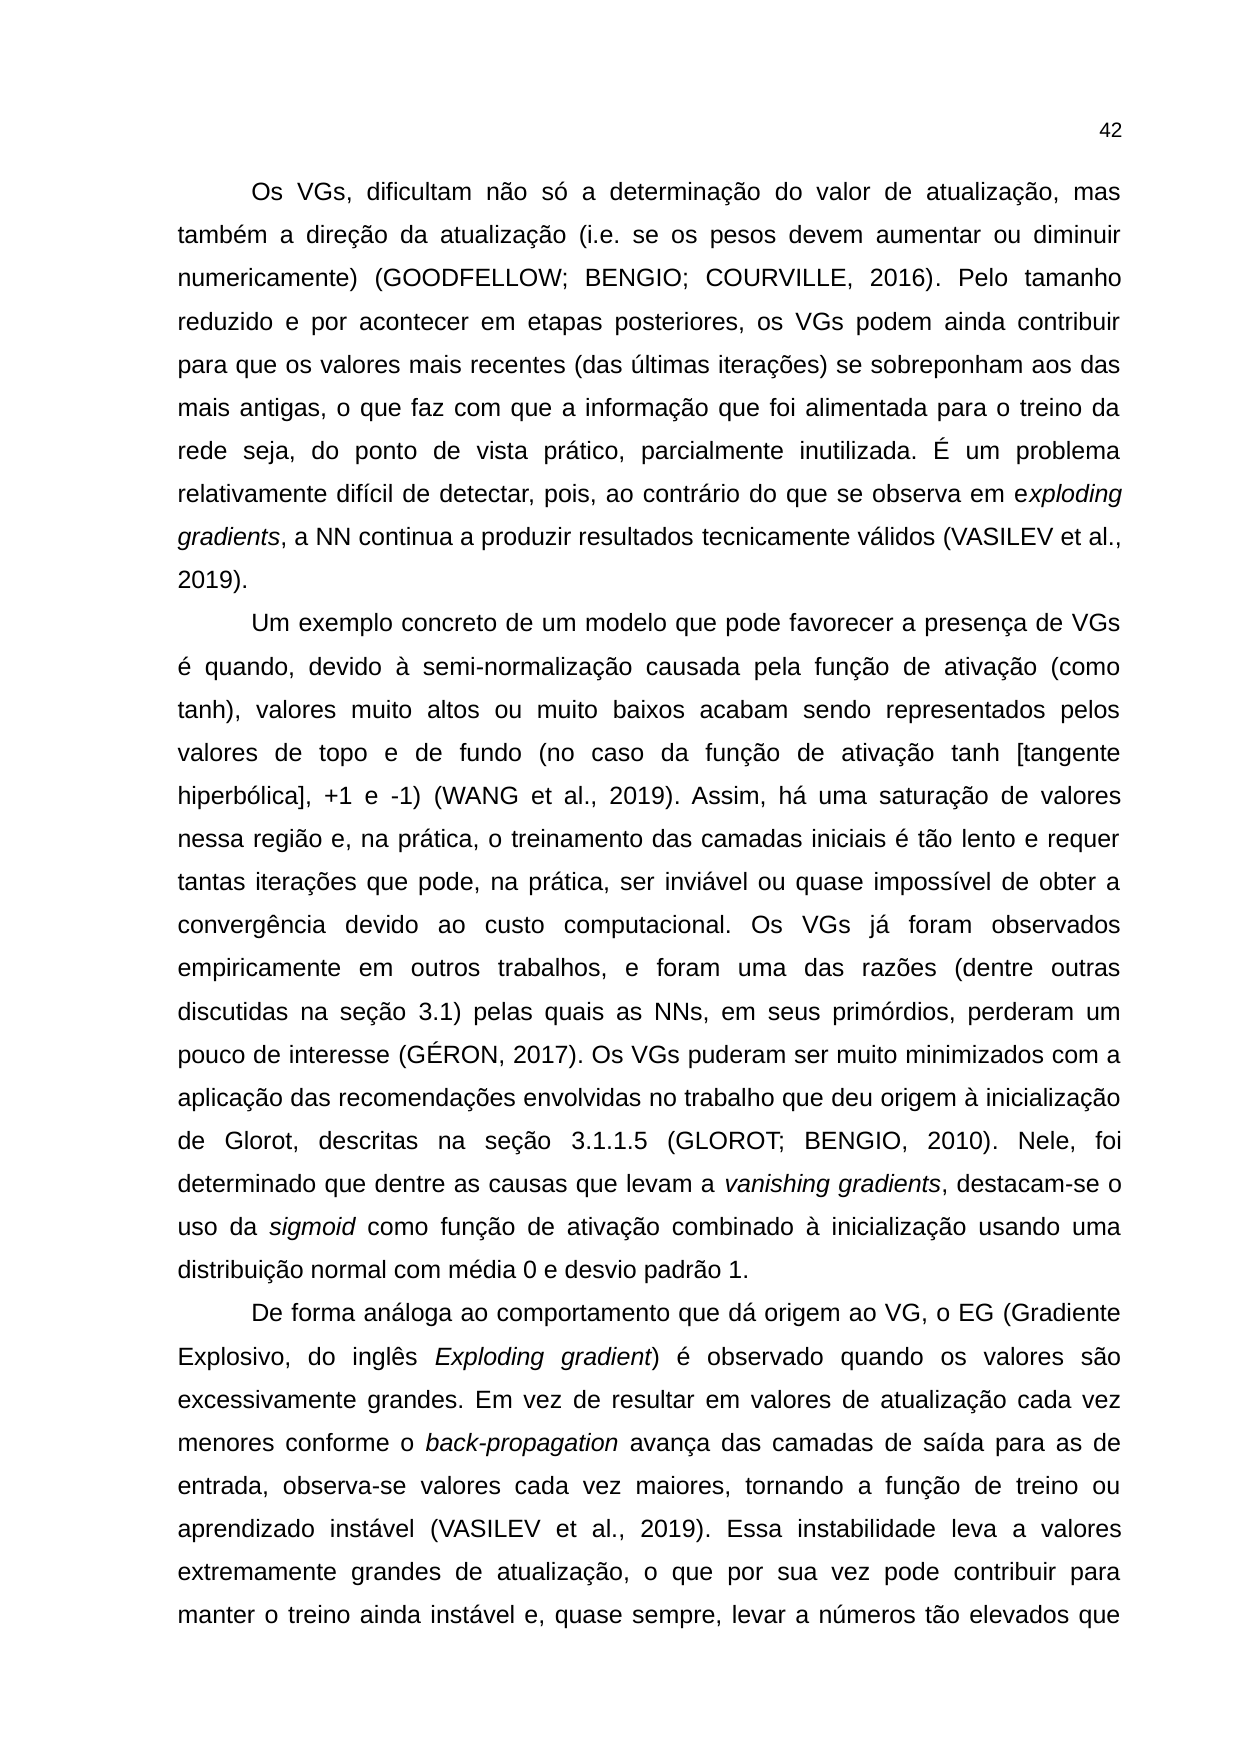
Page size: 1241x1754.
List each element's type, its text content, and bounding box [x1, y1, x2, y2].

text De forma análoga ao comportamento que dá origem ao VG, o EG (Gradiente Explosivo, do inglês Exploding gradient) é observado quando os valores são excessivamente grandes. Em vez de resultar em valores de atualização cada vez menores conforme o back-propagation avança das camadas de saída para as de entrada, observa-se valores cada vez maiores, tornando a função de treino ou aprendizado instável (VASILEV et al., 2019). Essa instabilidade leva a valores extremamente grandes de atualização, o que por sua vez pode contribuir para manter o treino ainda instável e, quase sempre, levar a números tão elevados que [177, 1298, 1122, 1629]
text Os VGs, dificultam não só a determinação do valor de atualização, mas também a direção da atualização (i.e. se os pesos devem aumentar ou diminuir numericamente) (GOODFELLOW; BENGIO; COURVILLE, 2016). Pelo tamanho reduzido e por acontecer em etapas posteriores, os VGs podem ainda contribuir para que os valores mais recentes (das últimas iterações) se sobreponham aos das mais antigas, o que faz com que a informação que foi alimentada para o treino da rede seja, do ponto de vista prático, parcialmente inutilizada. É um problema relativamente difícil de detectar, pois, ao contrário do que se observa em exploding gradients, a NN continua a produzir resultados tecnicamente válidos (VASILEV et al., 2019). [177, 177, 1122, 594]
text Um exemplo concreto de um modelo que pode favorecer a presença de VGs é quando, devido à semi-normalização causada pela função de ativação (como tanh), valores muito altos ou muito baixos acabam sendo representados pelos valores de topo e de fundo (no caso da função de ativação tanh [tangente hiperbólica], +1 e -1) (WANG et al., 2019). Assim, há uma saturação de valores nessa região e, na prática, o treinamento das camadas iniciais é tão lento e requer tantas iterações que pode, na prática, ser inviável ou quase impossível de obter a convergência devido ao custo computacional. Os VGs já foram observados empiricamente em outros trabalhos, e foram uma das razões (dentre outras discutidas na seção 3.1) pelas quais as NNs, em seus primórdios, perderam um pouco de interesse (GÉRON, 2017). Os VGs puderam ser muito minimizados com a aplicação das recomendações envolvidas no trabalho que deu origem à inicialização de Glorot, descritas na seção 3.1.1.5 (GLOROT; BENGIO, 2010). Nele, foi determinado que dentre as causas que levam a vanishing gradients, destacam-se o uso da sigmoid como função de ativação combinado à inicialização usando uma distribuição normal com média 0 e desvio padrão 1. [177, 608, 1122, 1284]
